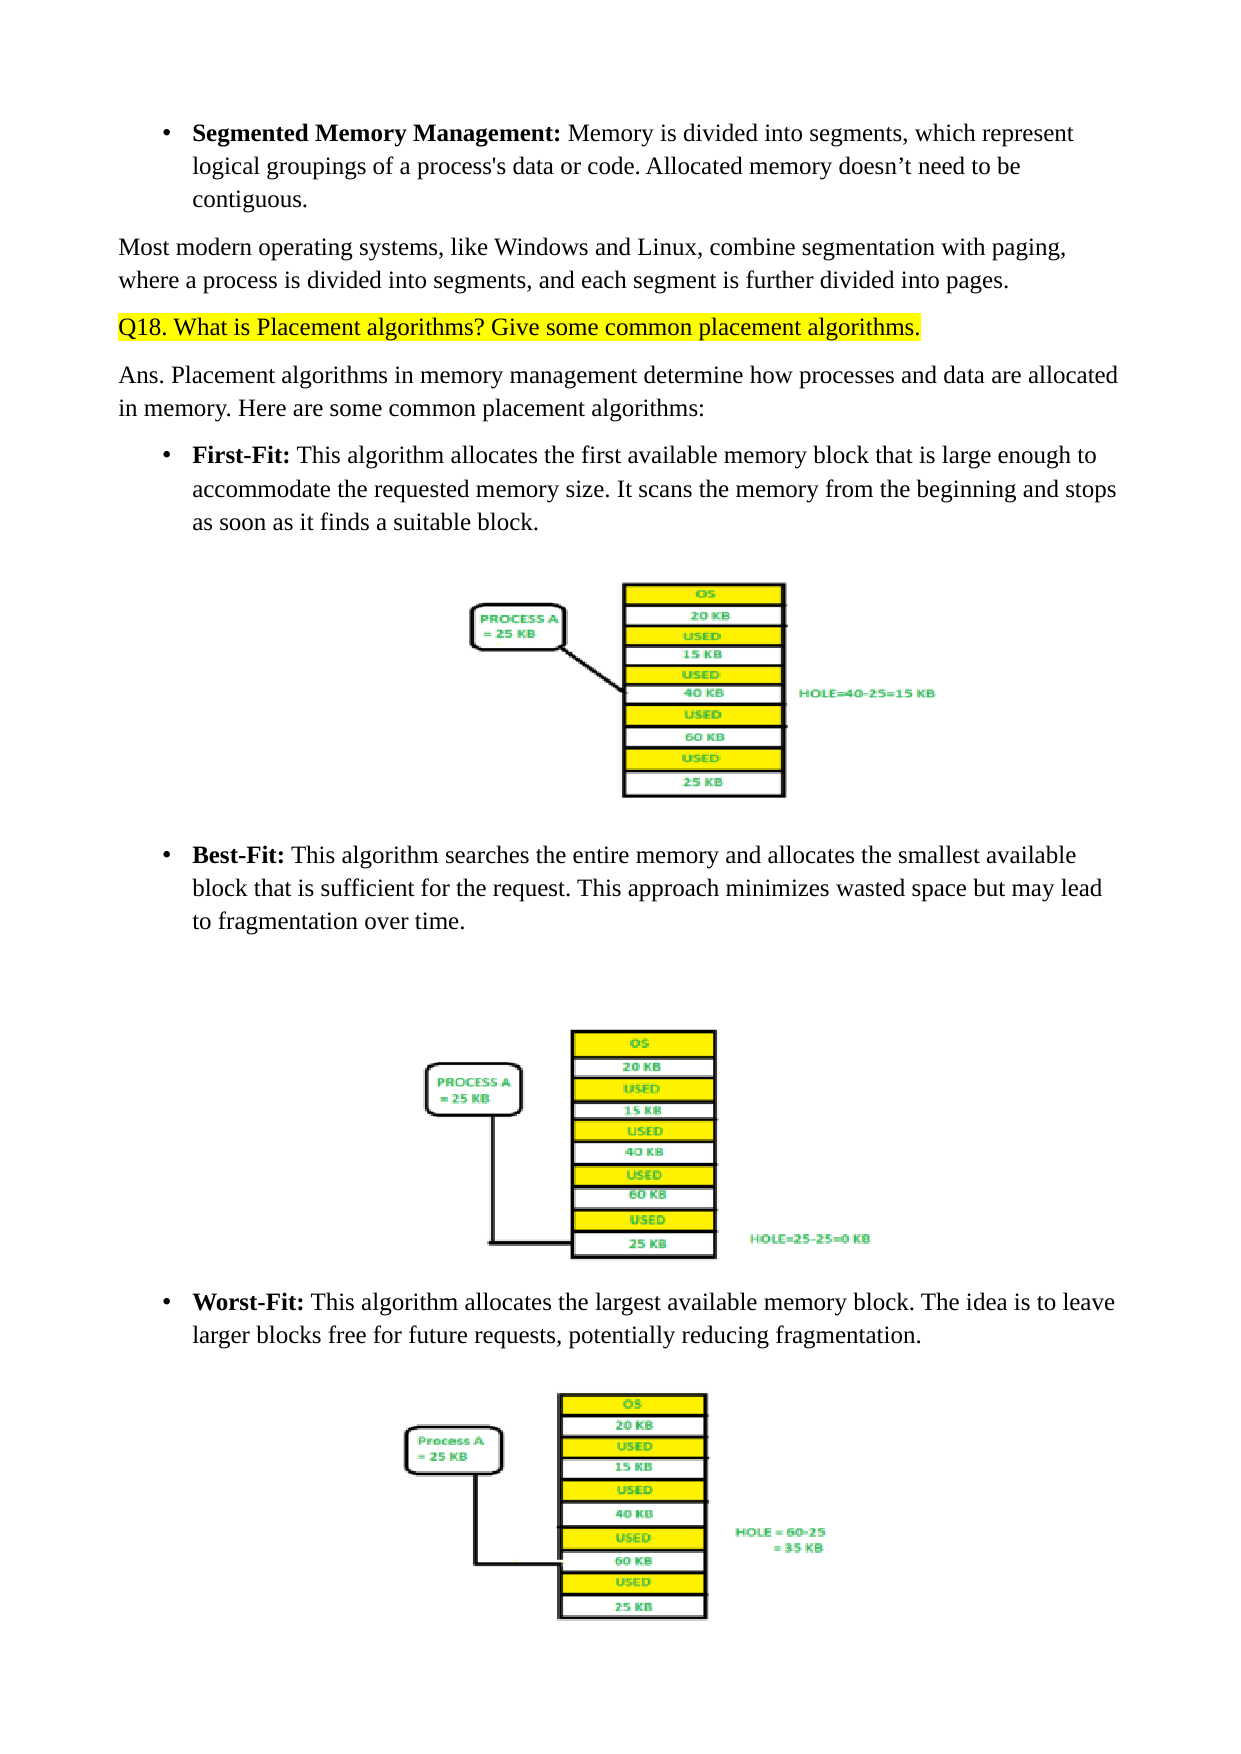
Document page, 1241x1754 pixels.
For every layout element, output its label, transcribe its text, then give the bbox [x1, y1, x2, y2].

list First-Fit: This algorithm allocates the first available memory block that is large enough to accommodate the requested memory size. It scans the memory from the beginning and stops as soon as it finds a suitable block. [162, 441, 1122, 535]
picture [413, 1001, 880, 1282]
text Most modern operating systems, like Windows and Linux, combine segmentation with paging, where a process is divided into segments, and each segment is further divided into pages. [118, 232, 1122, 293]
text Ans. Placement algorithms in memory management determine how processes and data are allocated in memory. Here are some common placement algorithms: [118, 360, 1122, 422]
text Q18. What is Placement algorithms? Give some common placement algorithms. [118, 312, 1122, 341]
list Segmented Memory Management: Memory is divided into segments, which represent logical groupings of a process's data or code. Allocated memory doesn’t need to be contiguous. [162, 118, 1122, 213]
picture [450, 553, 953, 805]
list Worst-Fit: This algorithm allocates the largest available memory block. The idea is to leave larger blocks free for future requests, potentially reducing fragmentation. [162, 1287, 1122, 1348]
list Best-Fit: This algorithm searches the entire memory and allocates the smallest available block that is sufficient for the request. This approach minimizes wasted space but may lead to fragmentation over time. [162, 840, 1122, 935]
picture [389, 1367, 851, 1631]
